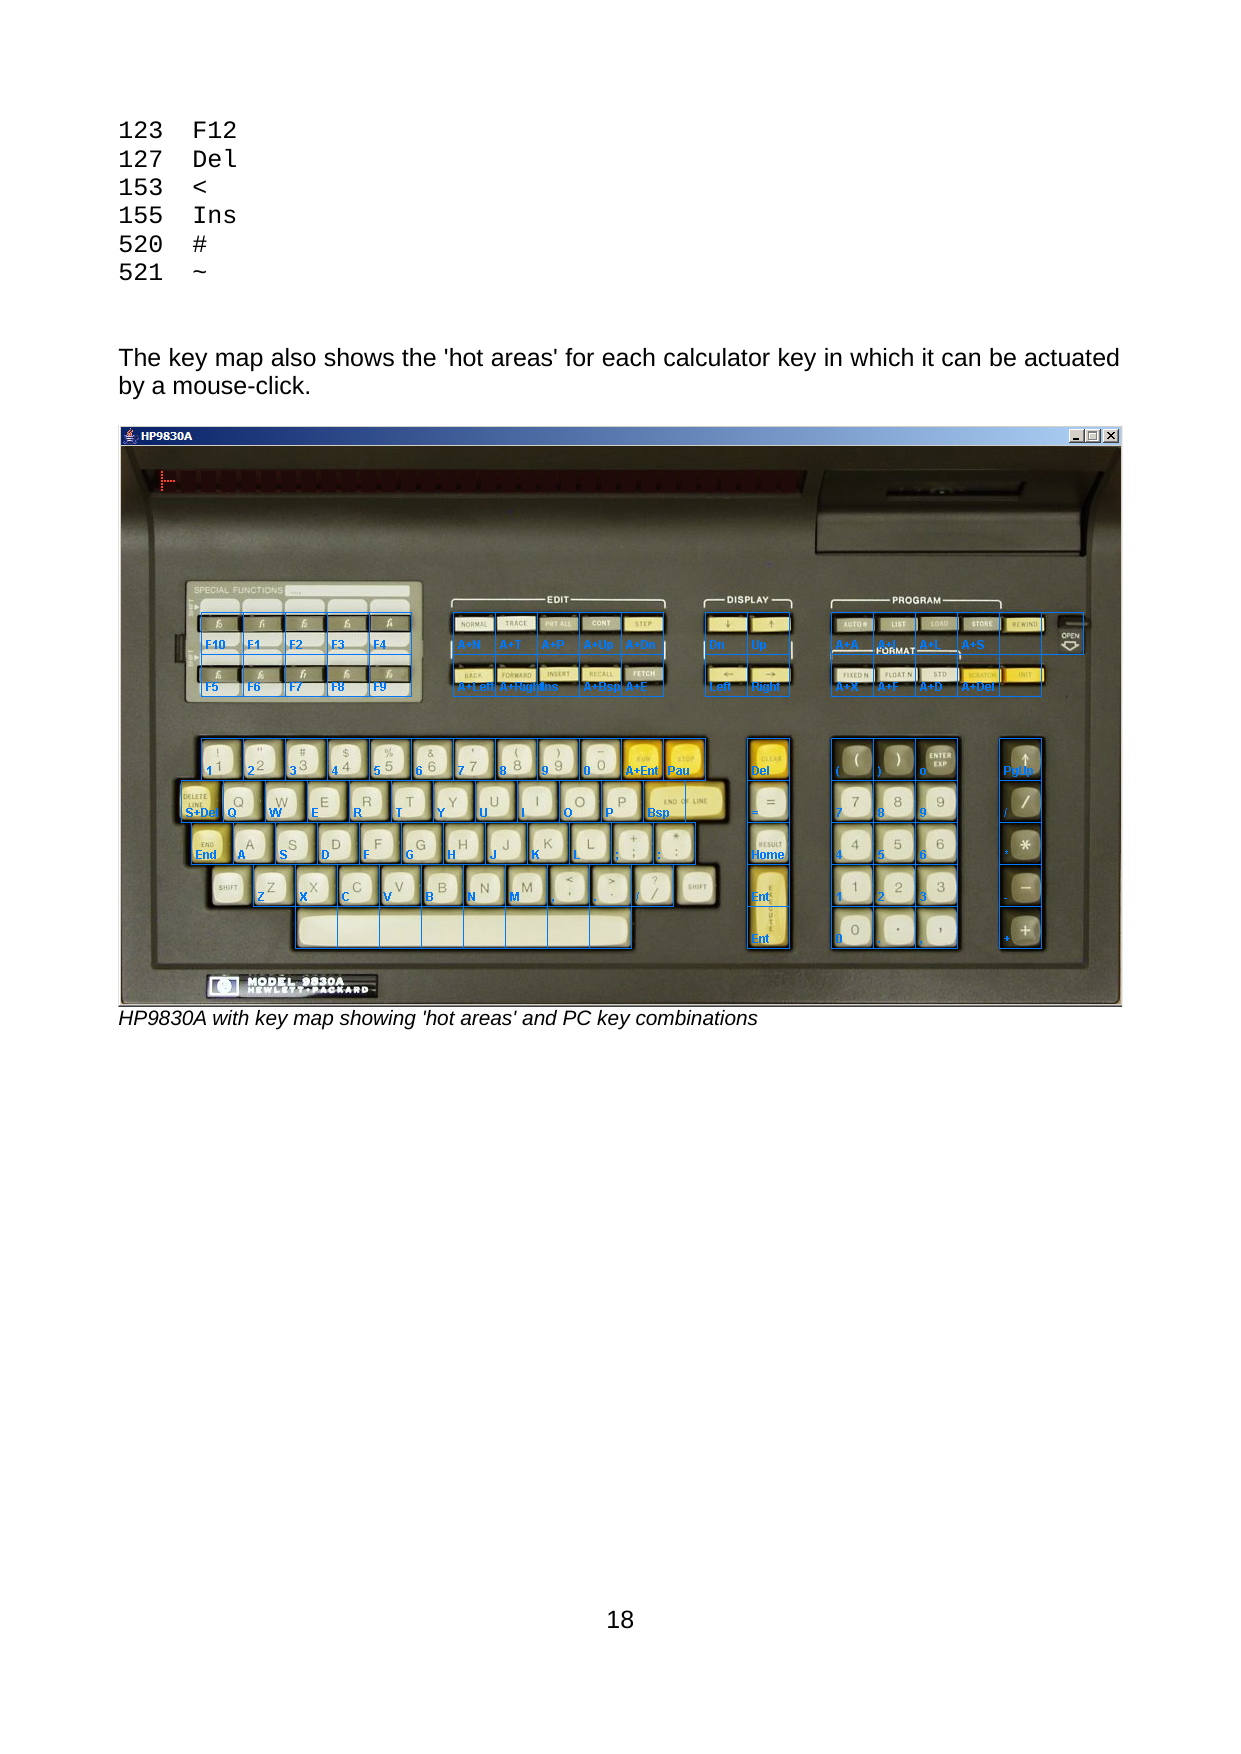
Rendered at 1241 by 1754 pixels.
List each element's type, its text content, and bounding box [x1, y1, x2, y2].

text The key map also shows the 'hot areas' for each calculator key in which it can be actuated by a mouse-click. [118, 344, 1122, 400]
text 153 < [118, 175, 1122, 203]
picture [118, 425, 1123, 1007]
text 520 # [118, 231, 1122, 260]
text 155 Ins [118, 203, 1122, 231]
text 127 Del [118, 146, 1122, 175]
text 123 F12 [118, 118, 1122, 146]
text HP9830A with key map showing 'hot areas' and PC key combinations [118, 1007, 1122, 1030]
text 521 ~ [118, 260, 1122, 288]
